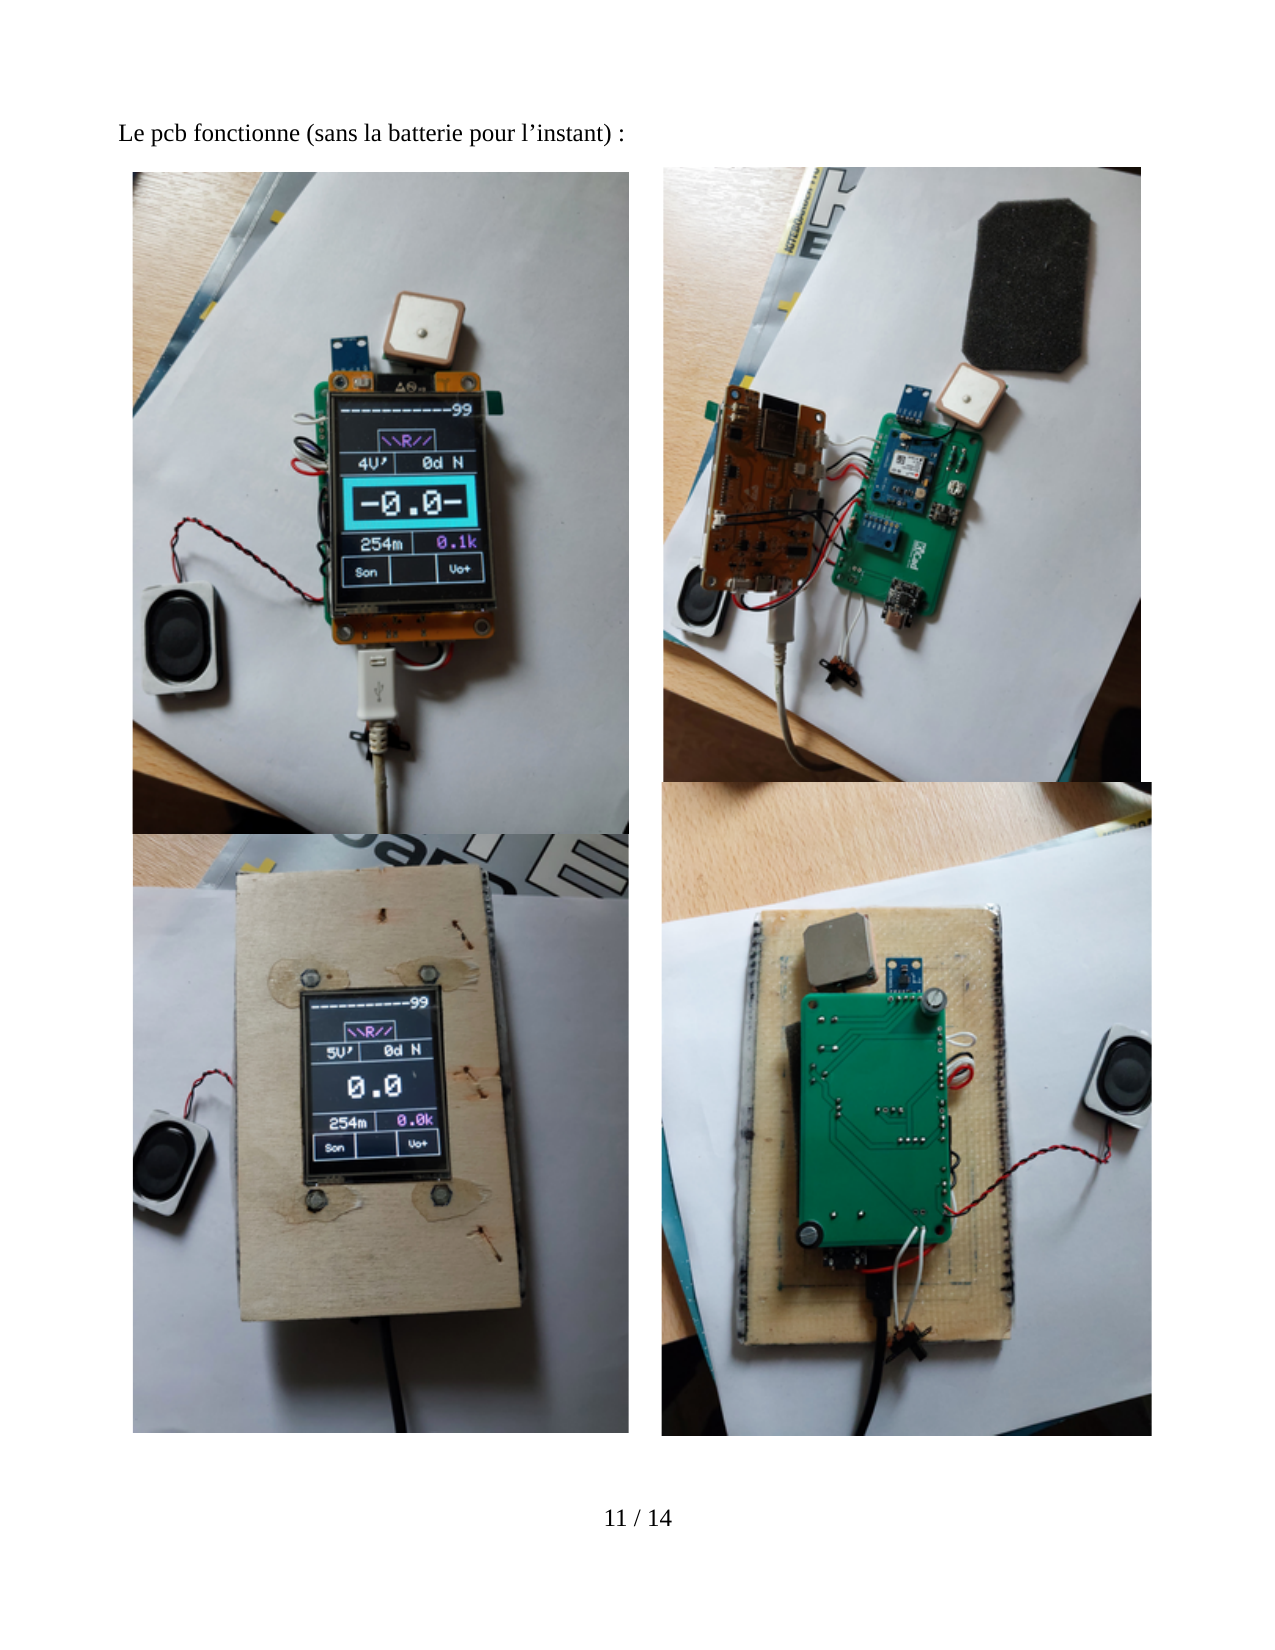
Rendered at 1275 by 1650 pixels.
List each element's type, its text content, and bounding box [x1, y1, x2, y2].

picture [661, 167, 1152, 1436]
text Le pcb fonctionne (sans la batterie pour l’instant) : [118, 118, 1157, 147]
picture [132, 172, 629, 1433]
